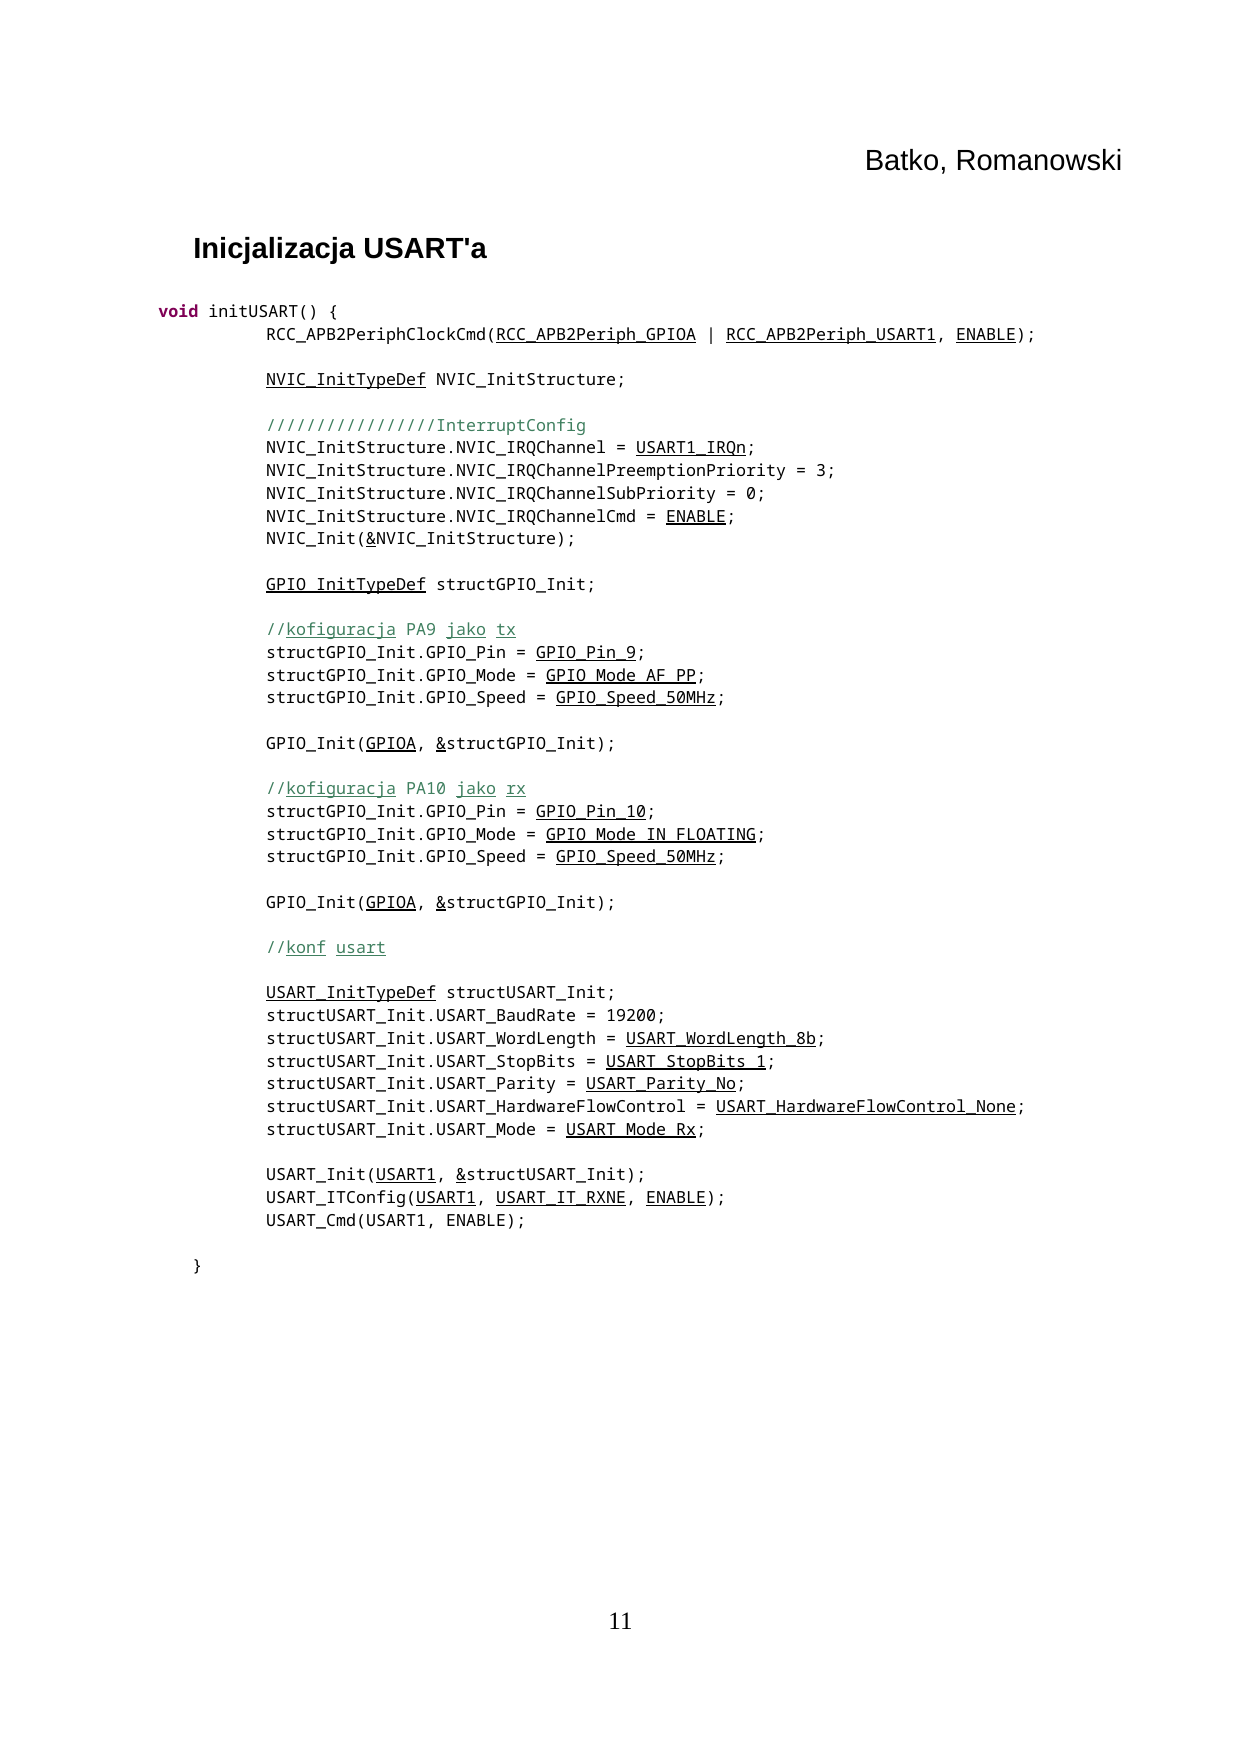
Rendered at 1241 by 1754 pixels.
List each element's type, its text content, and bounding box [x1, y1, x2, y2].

text USART_Cmd(USART1, ENABLE); [118, 1208, 1122, 1231]
text structUSART_Init.USART_Parity = USART_Parity_No; [118, 1072, 1122, 1095]
subtitle Inicjalizacja USART'a [118, 231, 1122, 265]
text USART_Init(USART1, &structUSART_Init); [118, 1163, 1122, 1186]
text structUSART_Init.USART_WordLength = USART_WordLength_8b; [118, 1027, 1122, 1049]
text NVIC_InitTypeDef NVIC_InitStructure; [118, 368, 1122, 391]
text NVIC_InitStructure.NVIC_IRQChannelSubPriority = 0; [118, 482, 1122, 504]
text NVIC_Init(&NVIC_InitStructure); [118, 527, 1122, 550]
text structUSART_Init.USART_Mode = USART_Mode_Rx; [118, 1117, 1122, 1140]
text GPIO_Init(GPIOA, &structGPIO_Init); [118, 731, 1122, 754]
text NVIC_InitStructure.NVIC_IRQChannel = USART1_IRQn; [118, 436, 1122, 459]
text //kofiguracja PA10 jako rx [118, 777, 1122, 799]
text USART_InitTypeDef structUSART_Init; [118, 981, 1122, 1004]
text /////////////////InterruptConfig [118, 413, 1122, 436]
text structGPIO_Init.GPIO_Mode = GPIO_Mode_AF_PP; [118, 663, 1122, 686]
text structGPIO_Init.GPIO_Mode = GPIO_Mode_IN_FLOATING; [118, 822, 1122, 845]
text RCC_APB2PeriphClockCmd(RCC_APB2Periph_GPIOA | RCC_APB2Periph_USART1, ENABLE); [118, 323, 1122, 345]
text NVIC_InitStructure.NVIC_IRQChannelPreemptionPriority = 3; [118, 459, 1122, 482]
text } [118, 1254, 1122, 1276]
text GPIO_InitTypeDef structGPIO_Init; [118, 572, 1122, 595]
text //kofiguracja PA9 jako tx [118, 618, 1122, 641]
text USART_ITConfig(USART1, USART_IT_RXNE, ENABLE); [118, 1186, 1122, 1208]
text GPIO_Init(GPIOA, &structGPIO_Init); [118, 890, 1122, 913]
text structGPIO_Init.GPIO_Pin = GPIO_Pin_10; [118, 799, 1122, 822]
text void initUSART() { [118, 300, 1122, 323]
text structUSART_Init.USART_BaudRate = 19200; [118, 1004, 1122, 1027]
text //konf usart [118, 936, 1122, 958]
text structGPIO_Init.GPIO_Speed = GPIO_Speed_50MHz; [118, 845, 1122, 868]
text structGPIO_Init.GPIO_Pin = GPIO_Pin_9; [118, 641, 1122, 663]
text NVIC_InitStructure.NVIC_IRQChannelCmd = ENABLE; [118, 504, 1122, 527]
text structUSART_Init.USART_HardwareFlowControl = USART_HardwareFlowControl_None; [118, 1095, 1122, 1117]
text structGPIO_Init.GPIO_Speed = GPIO_Speed_50MHz; [118, 686, 1122, 709]
text structUSART_Init.USART_StopBits = USART_StopBits_1; [118, 1049, 1122, 1072]
